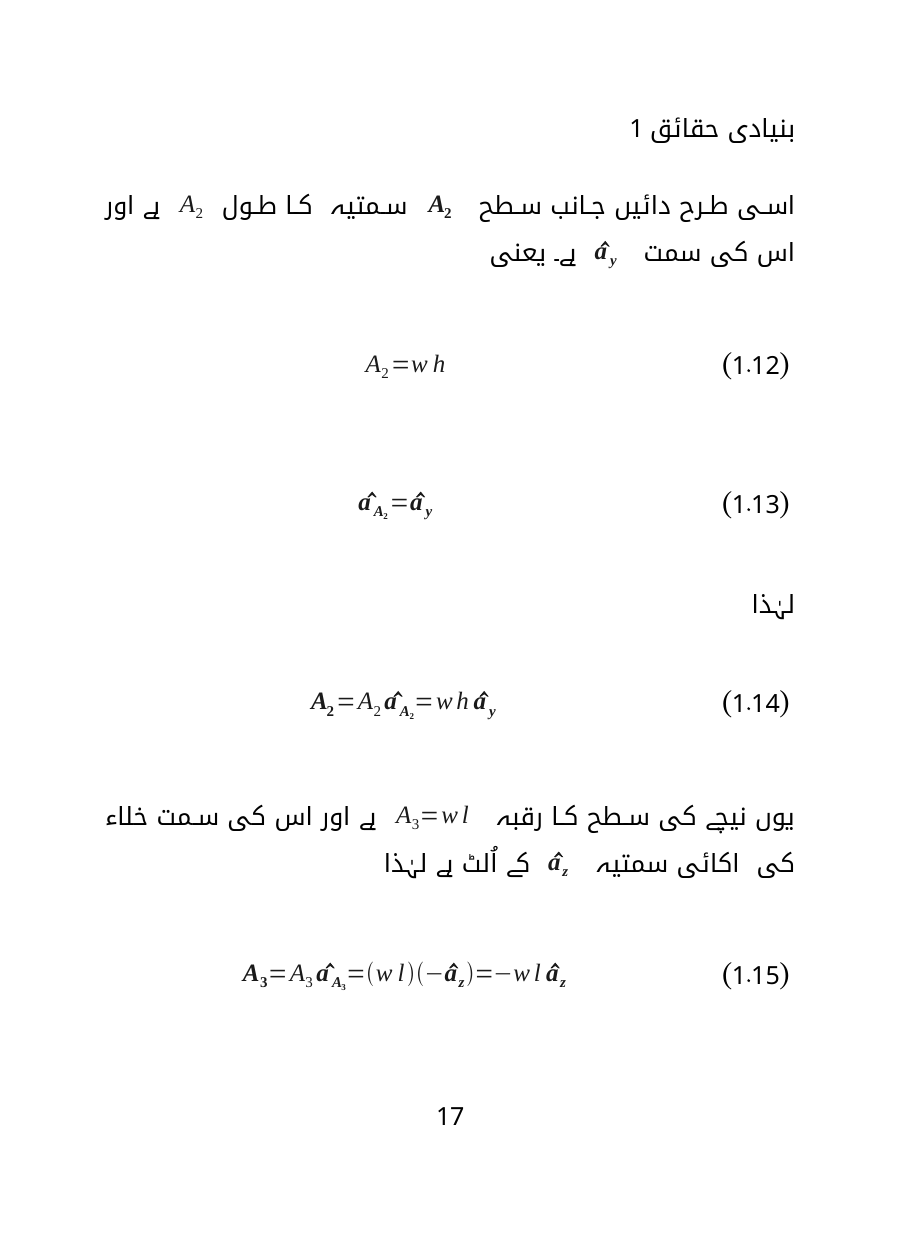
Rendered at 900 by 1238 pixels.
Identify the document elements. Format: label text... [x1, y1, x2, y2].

table_header [105, 336, 696, 408]
table_header [105, 476, 694, 547]
table_header (1.15) [693, 947, 795, 1018]
text یوں نیچے کی سطح کا رقبہ ہے اور اس کی سمت خلاء کی اکائی سمتیہ کے اُلٹ ہے لہٰذا [105, 793, 795, 888]
text اسی طرح دائیں جانب سطح سمتیہ کا طولہے اور اس کی سمت ہے۔ یعنی [105, 182, 795, 277]
table_header (1.13) [694, 476, 795, 547]
table_header [105, 947, 692, 1018]
table_header (1.14) [689, 675, 795, 746]
table_header [105, 675, 689, 746]
table_header (1.12) [696, 336, 795, 408]
text لہٰذا [105, 581, 795, 628]
